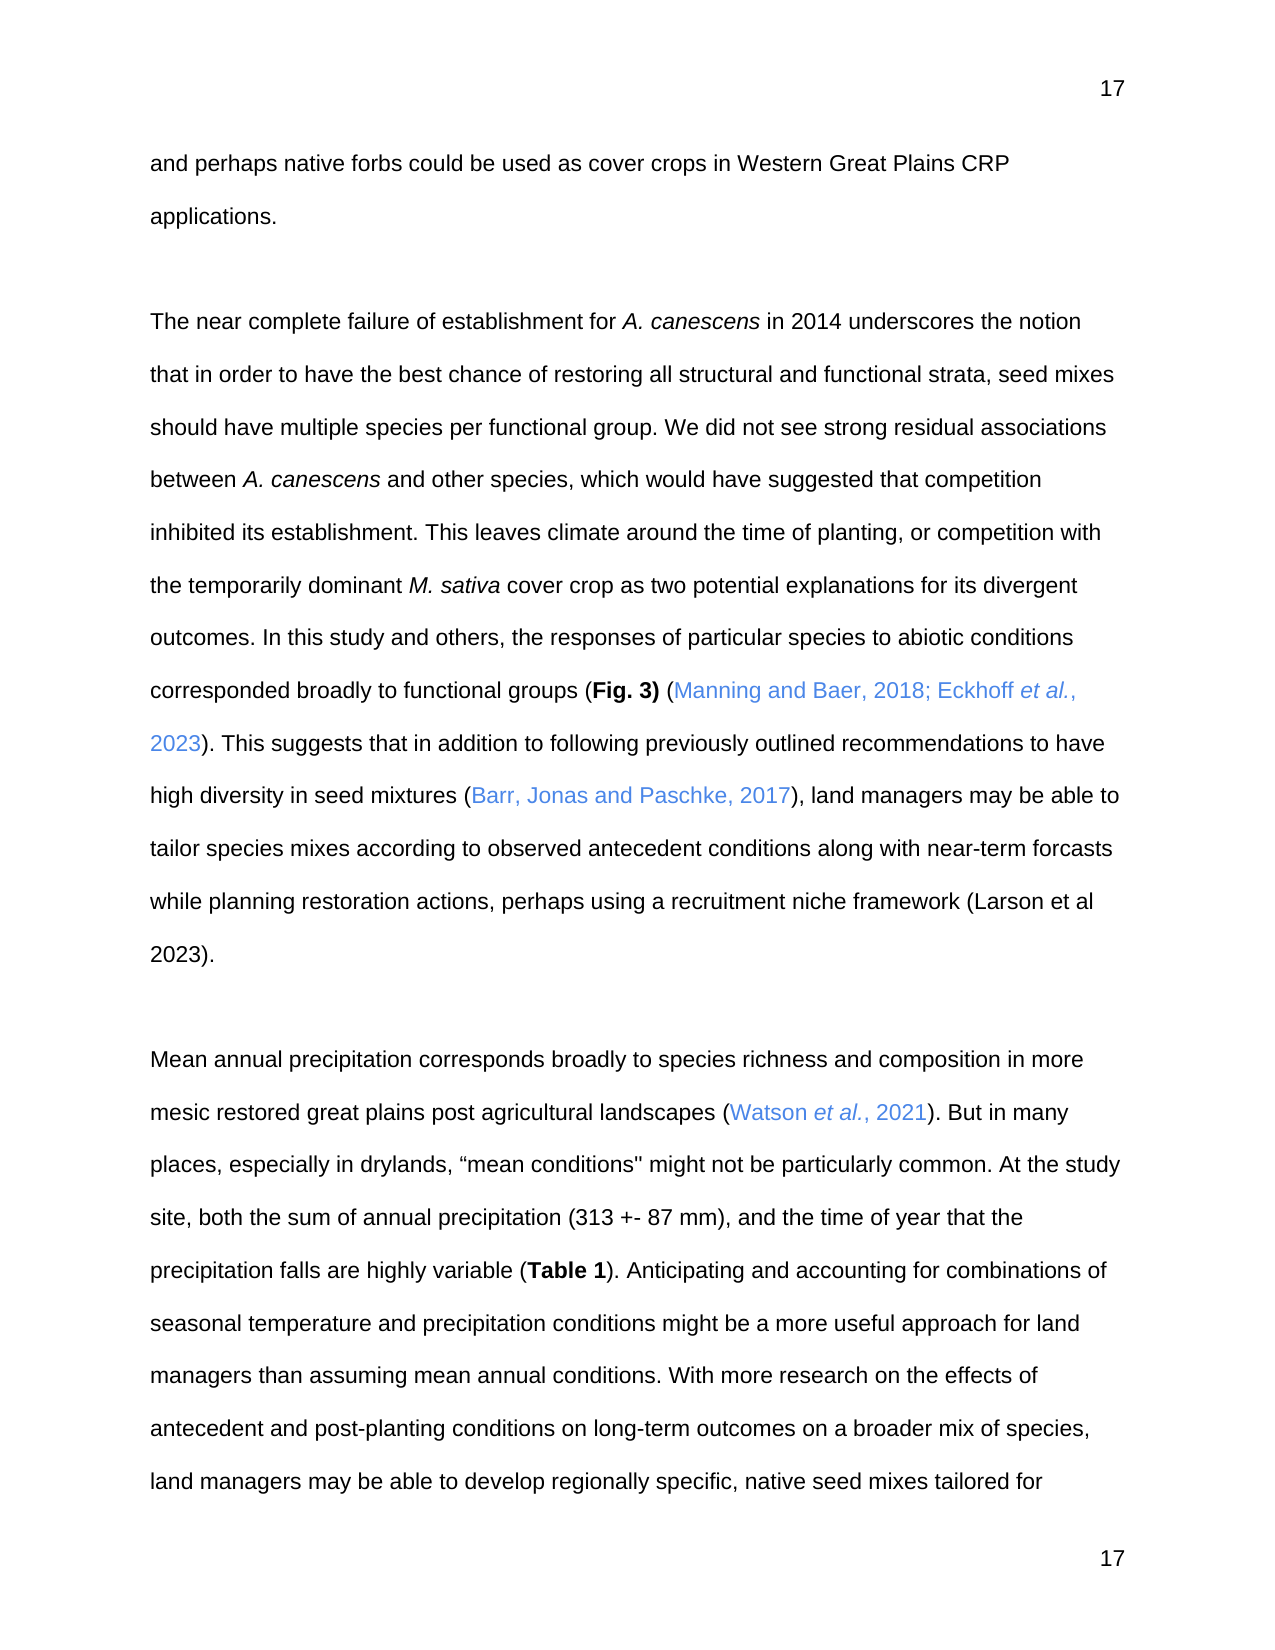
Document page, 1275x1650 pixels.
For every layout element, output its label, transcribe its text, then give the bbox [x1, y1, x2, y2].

text The near complete failure of establishment for A. canescens in 2014 underscores the notion that in order to have the best chance of restoring all structural and functional strata, seed mixes should have multiple species per functional group. We did not see strong residual associations between A. canescens and other species, which would have suggested that competition inhibited its establishment. This leaves climate around the time of planting, or competition with the temporarily dominant M. sativa cover crop as two potential explanations for its divergent outcomes. In this study and others, the responses of particular species to abiotic conditions corresponded broadly to functional groups (Fig. 3) (Manning and Baer, 2018; Eckhoff et al., 2023). This suggests that in addition to following previously outlined recommendations to have high diversity in seed mixtures (Barr, Jonas and Paschke, 2017), land managers may be able to tailor species mixes according to observed antecedent conditions along with near-term forcasts while planning restoration actions, perhaps using a recruitment niche framework (Larson et al 2023). [150, 308, 1125, 967]
text and perhaps native forbs could be used as cover crops in Western Great Plains CRP applications. [150, 150, 1125, 229]
text Mean annual precipitation corresponds broadly to species richness and composition in more mesic restored great plains post agricultural landscapes (Watson et al., 2021). But in many places, especially in drylands, “mean conditions'' might not be particularly common. At the study site, both the sum of annual precipitation (313 +- 87 mm), and the time of year that the precipitation falls are highly variable (Table 1). Anticipating and accounting for combinations of seasonal temperature and precipitation conditions might be a more useful approach for land managers than assuming mean annual conditions. With more research on the effects of antecedent and post-planting conditions on long-term outcomes on a broader mix of species, land managers may be able to develop regionally specific, native seed mixes tailored for [150, 1046, 1125, 1494]
